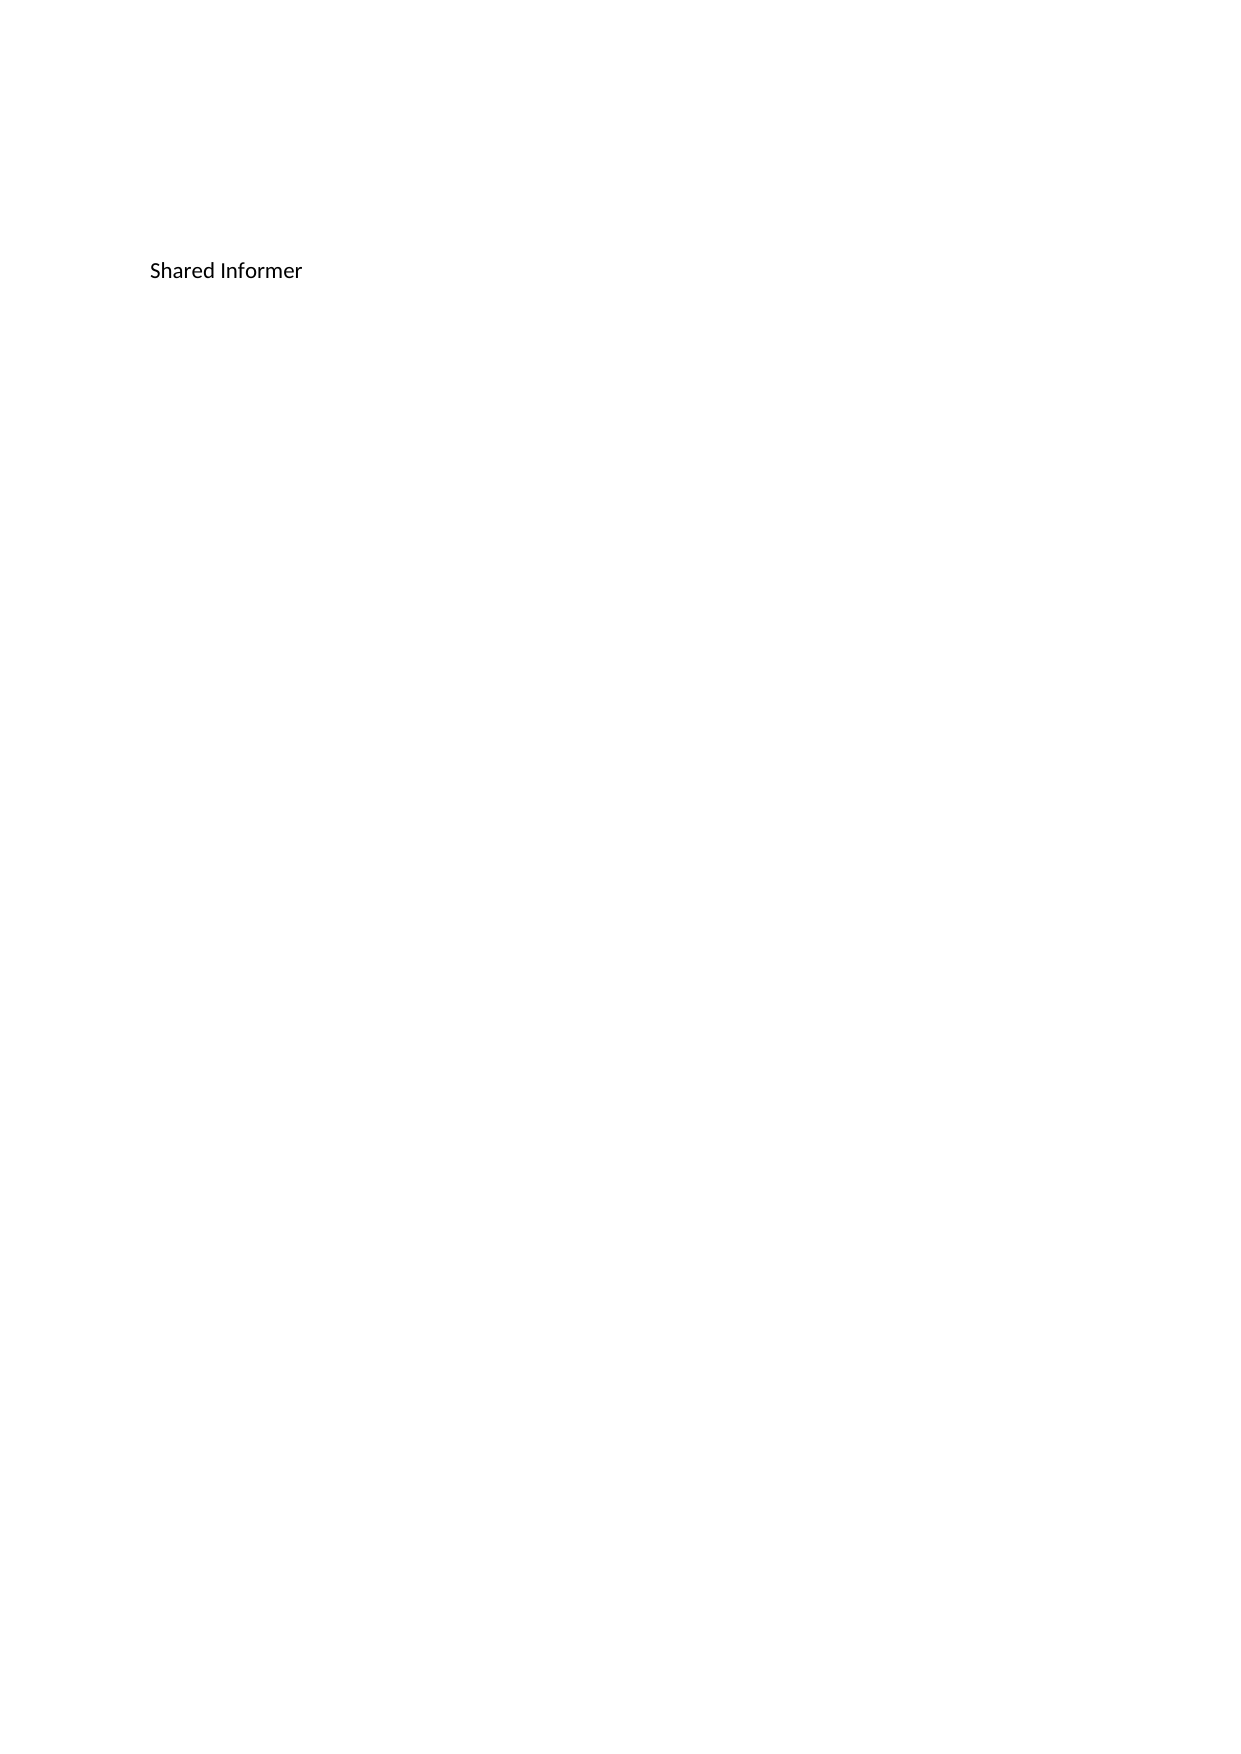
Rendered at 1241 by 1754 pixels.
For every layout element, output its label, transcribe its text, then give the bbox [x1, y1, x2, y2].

text Shared Informer [150, 256, 1090, 284]
